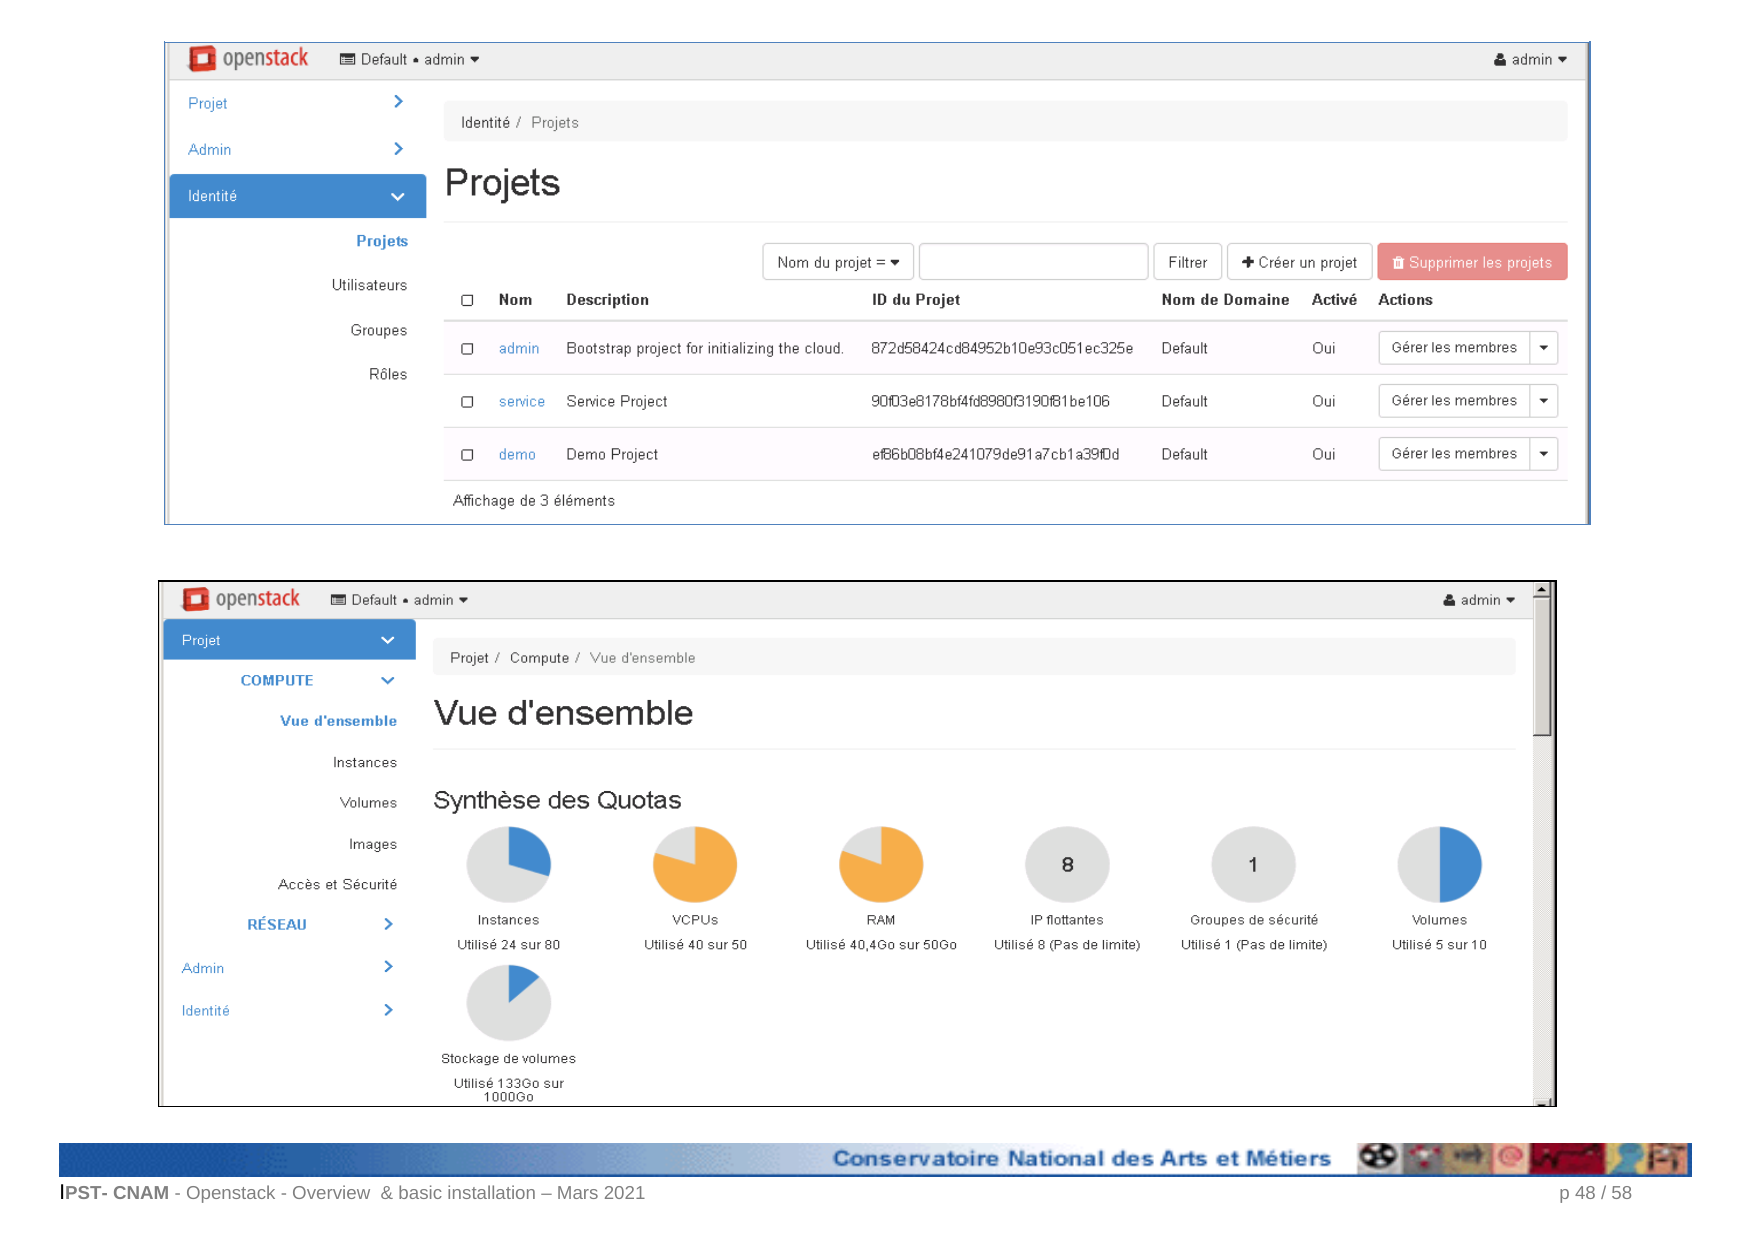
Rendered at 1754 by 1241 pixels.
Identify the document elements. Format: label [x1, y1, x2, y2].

picture [165, 43, 1589, 524]
picture [159, 582, 1555, 1106]
